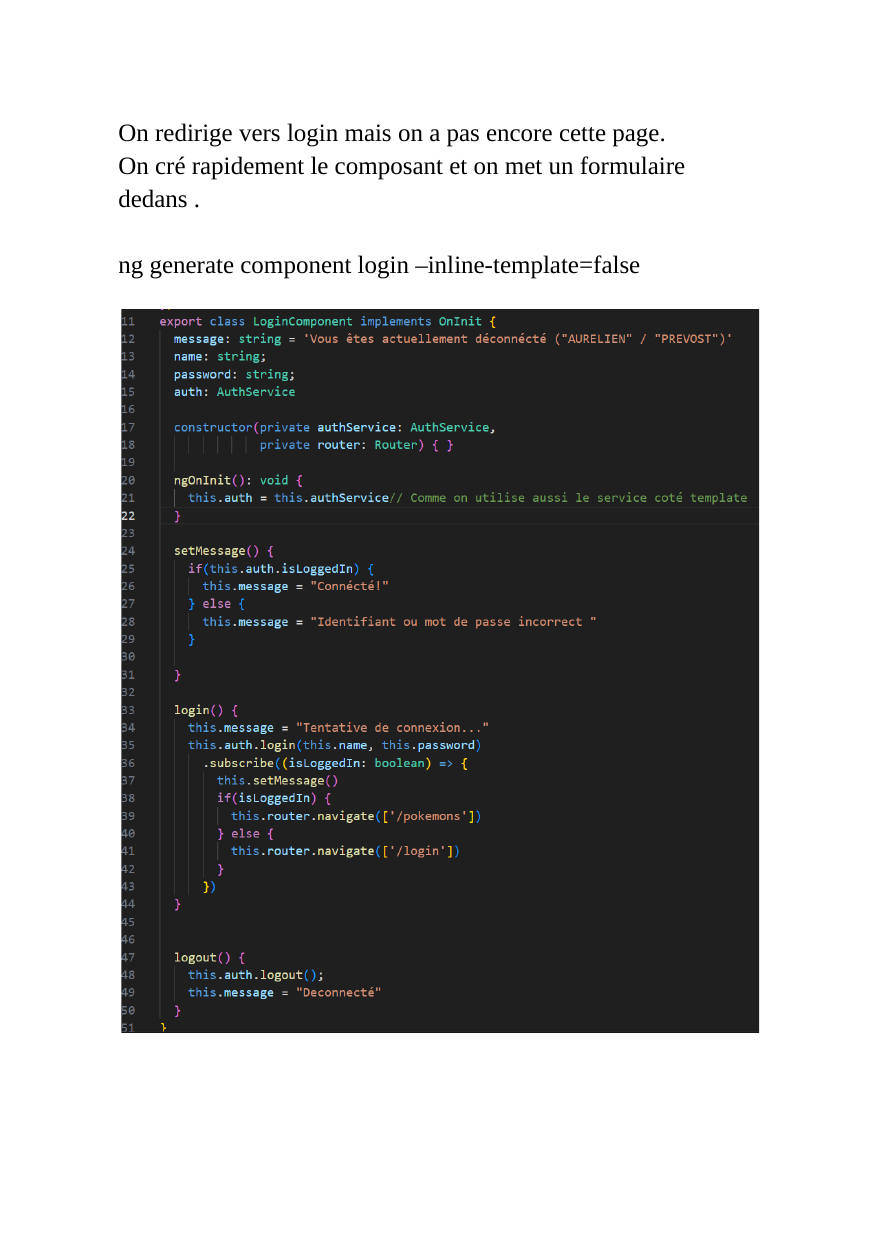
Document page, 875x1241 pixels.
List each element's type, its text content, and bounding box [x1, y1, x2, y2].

text On redirige vers login mais on a pas encore cette page. On cré rapidement le composant et on met un formulaire dedans . ng generate component login –inline-template=false [118, 118, 756, 279]
picture [121, 309, 760, 1033]
